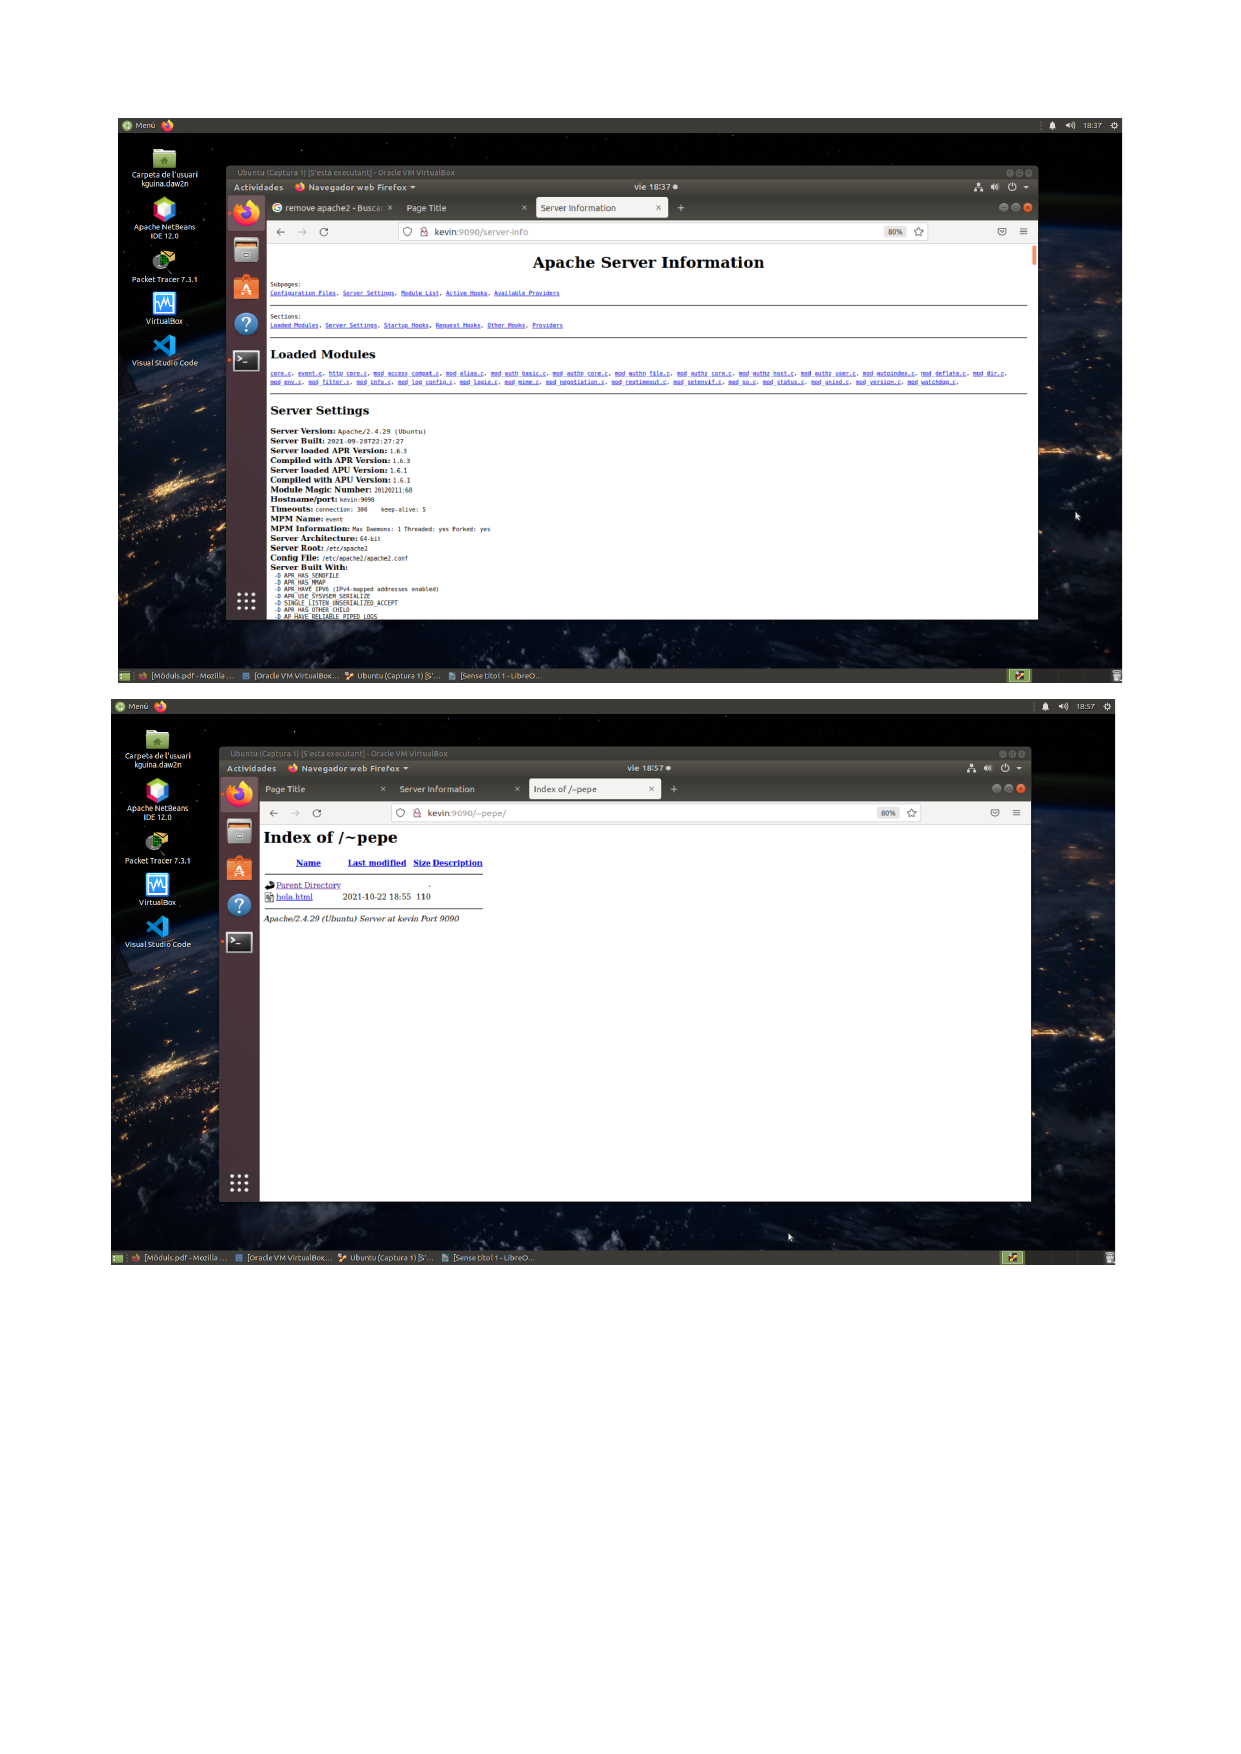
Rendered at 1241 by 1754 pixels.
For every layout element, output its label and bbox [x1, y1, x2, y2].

picture [118, 118, 1123, 683]
picture [111, 699, 1116, 1265]
